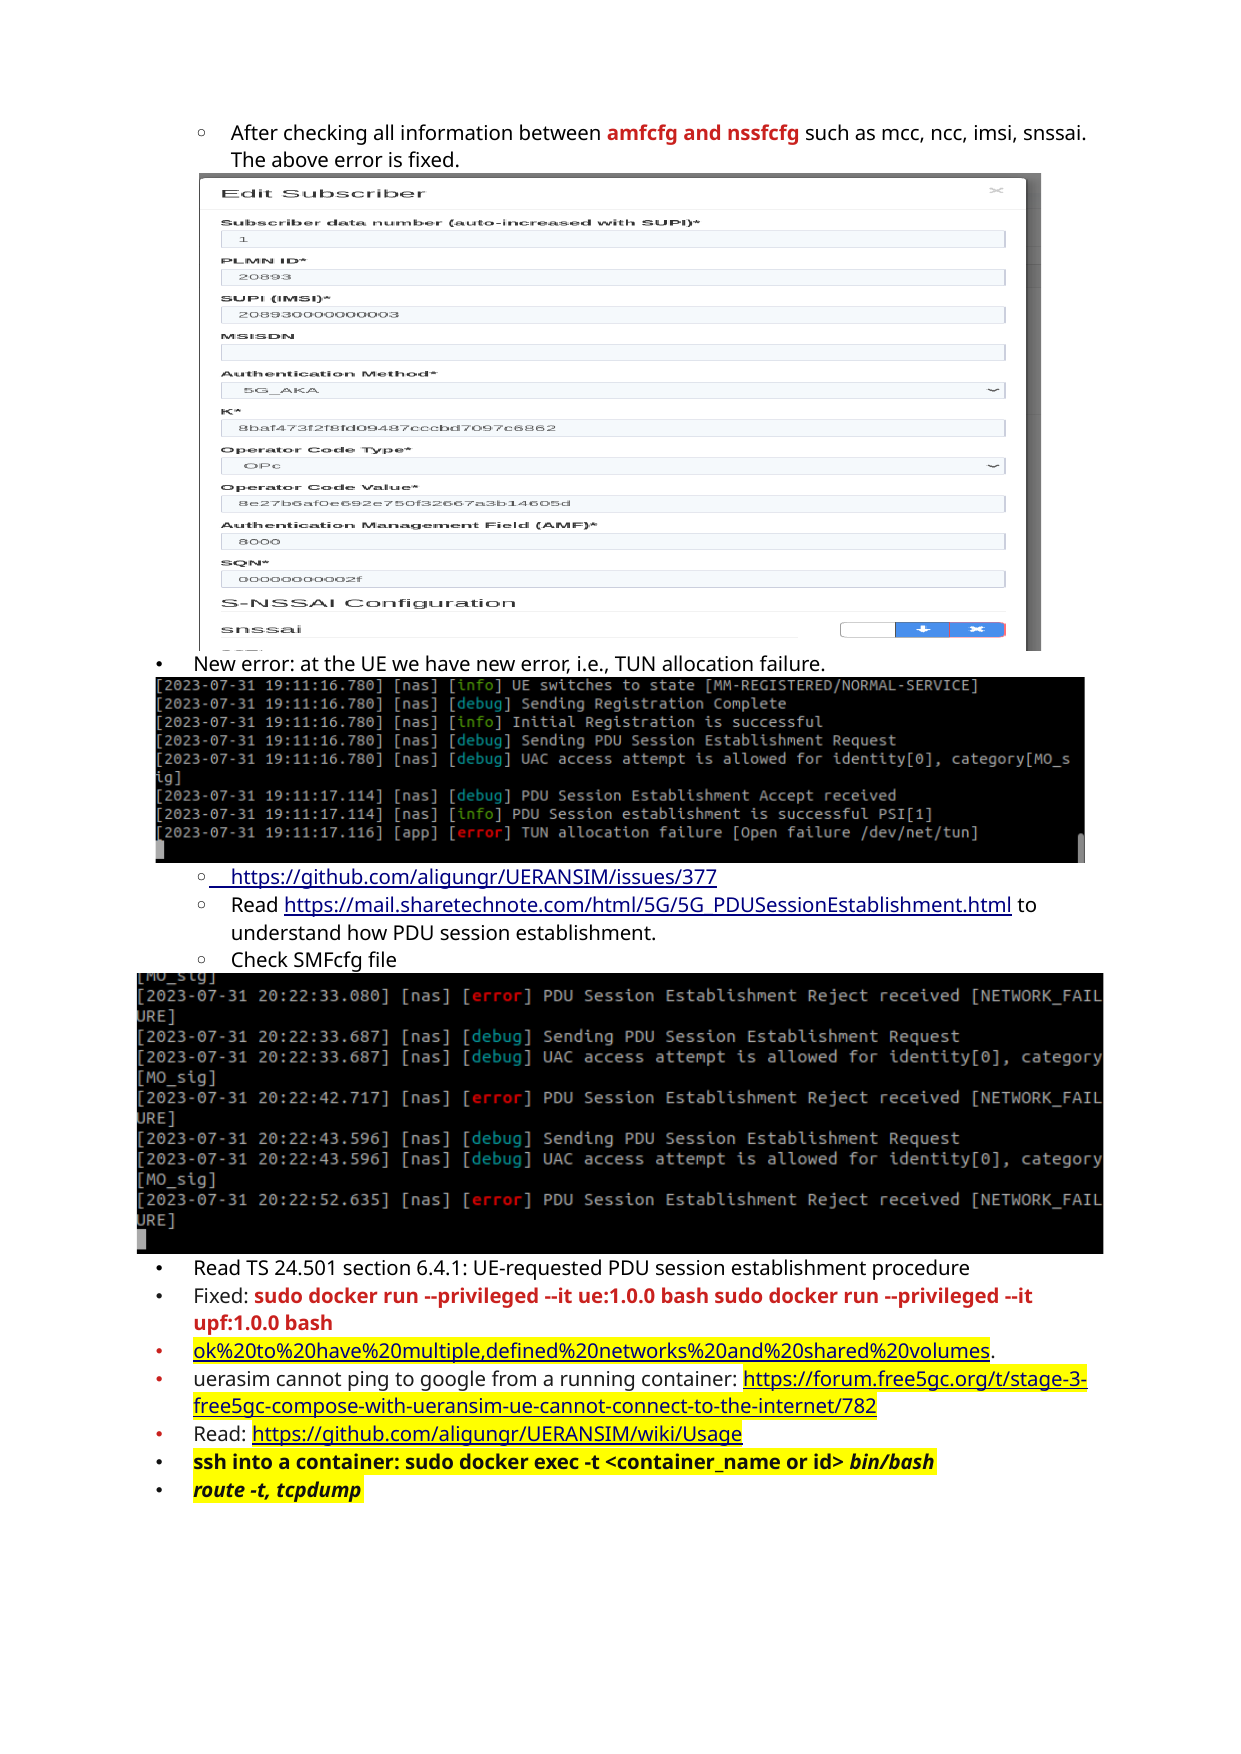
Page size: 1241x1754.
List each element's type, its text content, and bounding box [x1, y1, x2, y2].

list New error: at the UE we have new error, i.e., TUN allocation failure. [156, 173, 1122, 678]
picture [136, 973, 1104, 1254]
list Read: https://github.com/aligungr/UERANSIM/wiki/Usage [156, 1420, 1122, 1447]
list ssh into a container: sudo docker exec -t <container_name or id> bin/bash [156, 1447, 1122, 1475]
list After checking all information between amfcfg and nssfcfg such as mcc, ncc, imsi, snssai. The above error is fixed. [193, 118, 1122, 173]
list uerasim cannot ping to google from a running container: https://forum.free5gc.org/t/stage-3-free5gc-compose-with-ueransim-ue-cannot-connect-to-the-internet/782 [156, 1364, 1122, 1420]
list https://github.com/aligungr/UERANSIM/issues/377 [193, 678, 1122, 890]
list route -t, tcpdump [156, 1475, 1122, 1503]
picture [199, 173, 1042, 651]
list Read https://mail.sharetechnote.com/html/5G/5G_PDUSessionEstablishment.html to understand how PDU session establishment. [193, 890, 1122, 946]
list Fixed: sudo docker run --privileged --it ue:1.0.0 bash sudo docker run --privileged --it upf:1.0.0 bash [156, 1281, 1122, 1337]
list Read TS 24.501 section 6.4.1: UE-requested PDU session establishment procedure [156, 973, 1122, 1281]
list ok%20to%20have%20multiple,defined%20networks%20and%20shared%20volumes. [156, 1337, 1122, 1364]
list Check SMFcfg file [193, 946, 1122, 973]
picture [155, 677, 1085, 863]
